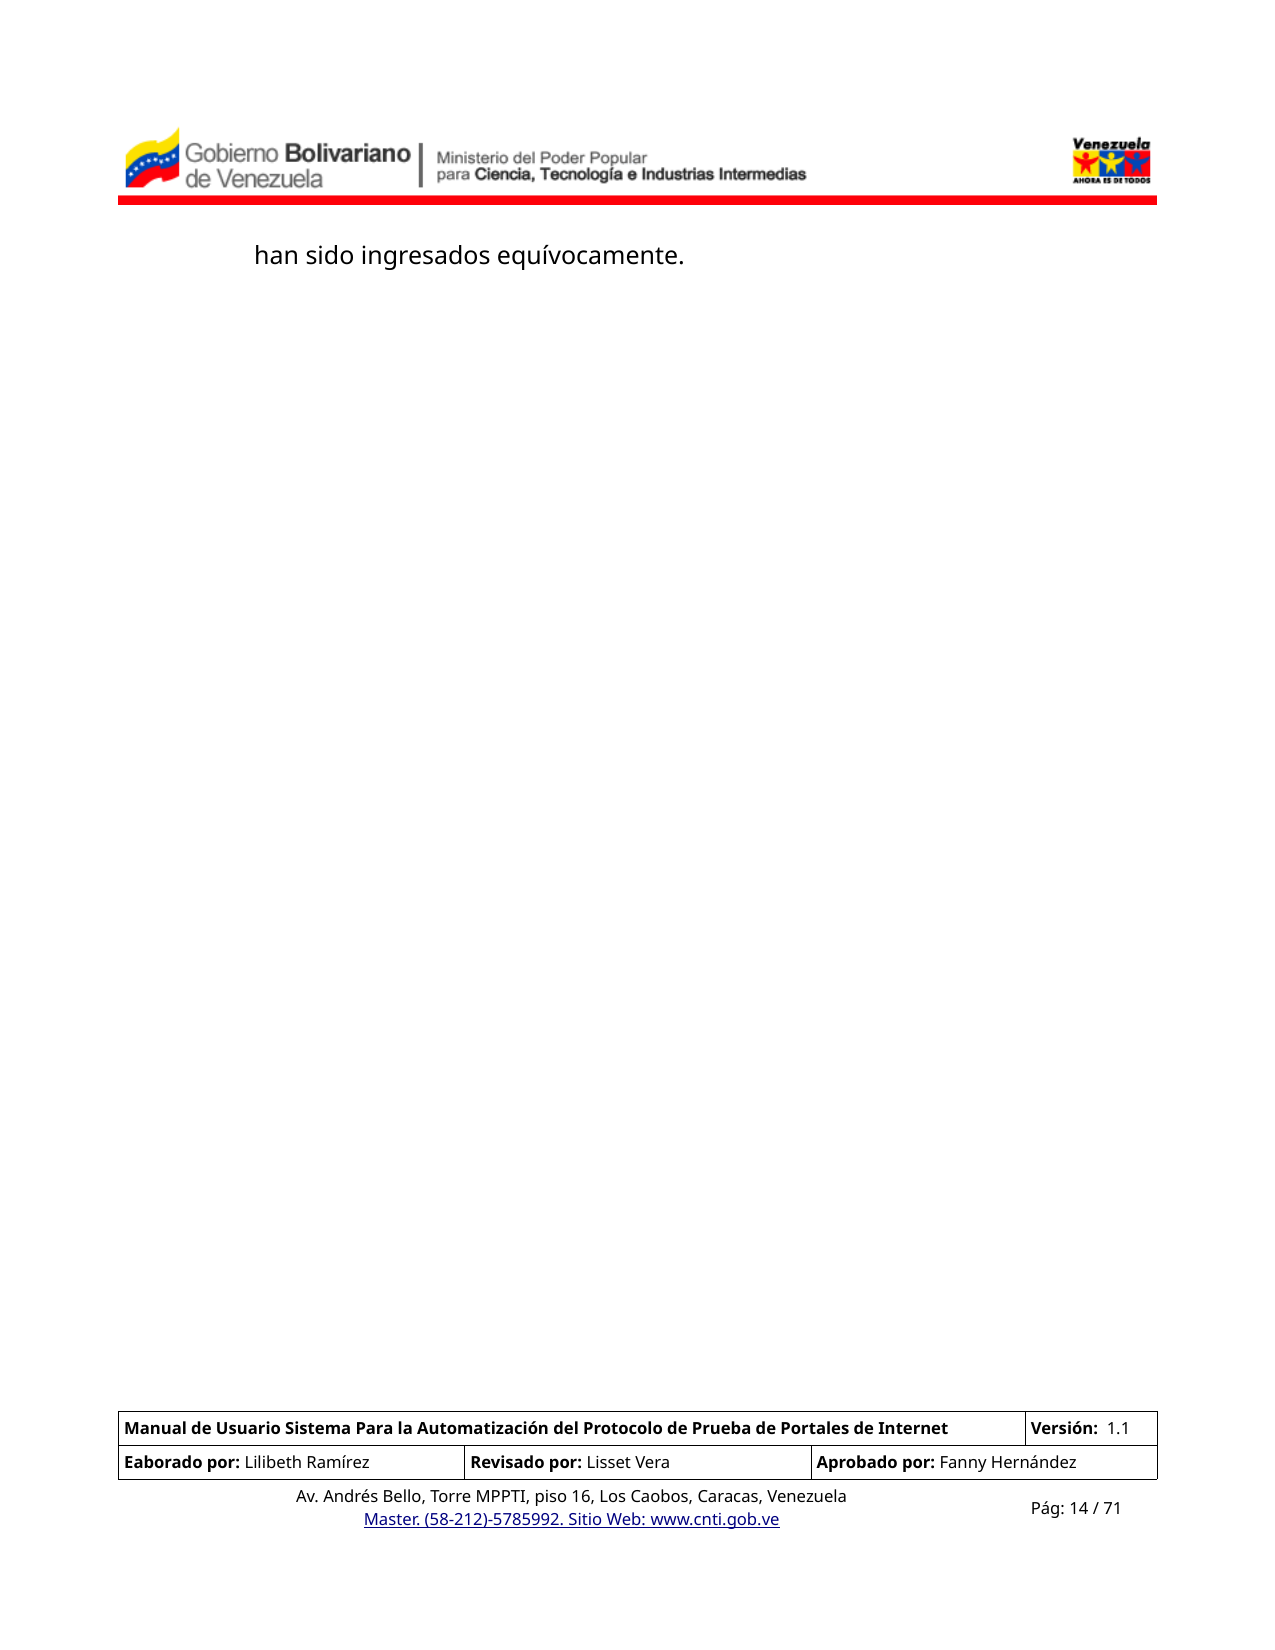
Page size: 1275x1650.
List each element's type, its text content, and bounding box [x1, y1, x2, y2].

list han sido ingresados equívocamente. [254, 238, 1109, 272]
picture [118, 119, 1157, 205]
